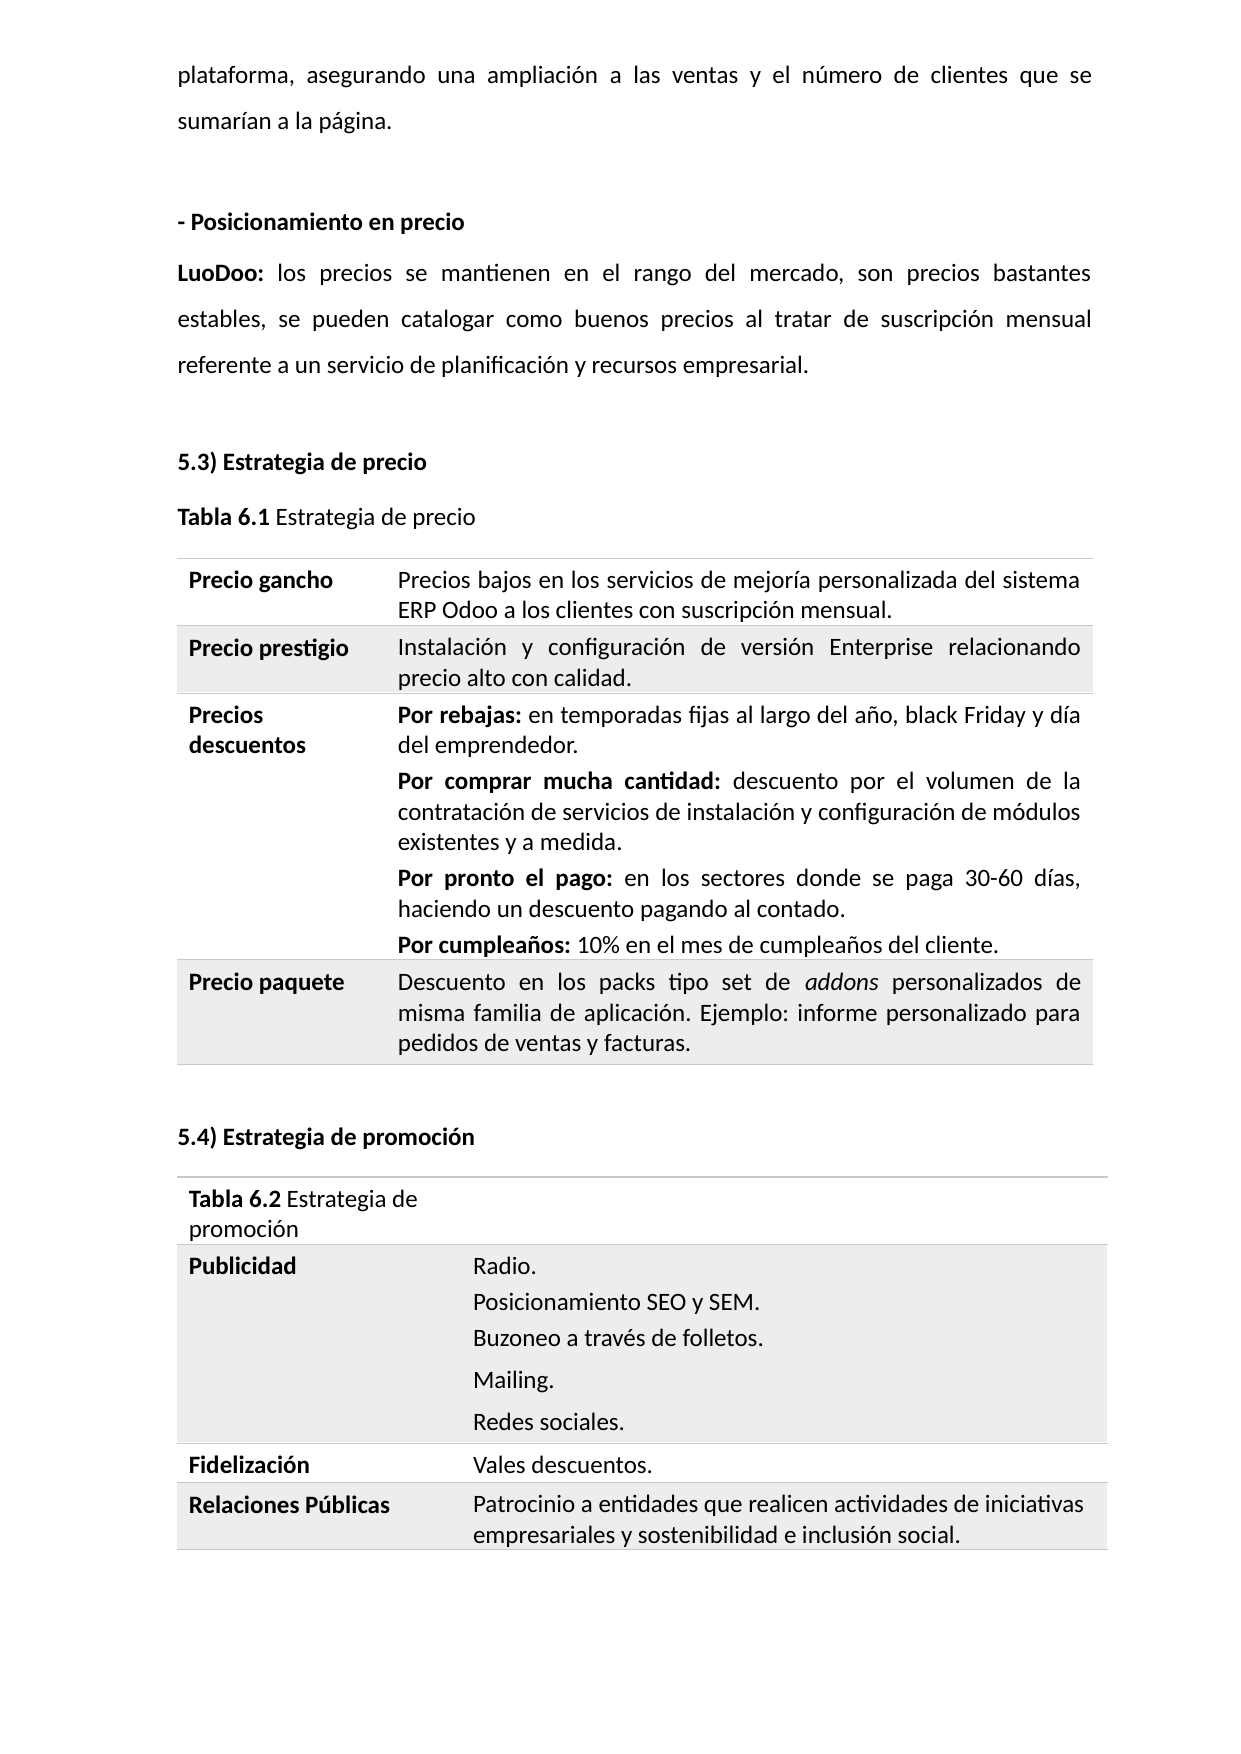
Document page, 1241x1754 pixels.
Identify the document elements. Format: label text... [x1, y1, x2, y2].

table_cell Precio prestigio [177, 626, 386, 692]
text 5.3) Estrategia de precio [177, 446, 1093, 476]
text LuoDoo: los precios se mantienen en el rango del mercado, son precios bastantes estables, se pueden catalogar como buenos precios al tratar de suscripción mensual referente a un servicio de planificación y recursos empresarial. [177, 257, 1093, 379]
table_header [462, 1178, 1107, 1244]
text - Posicionamiento en precio [177, 206, 1093, 237]
table_cell Relaciones Públicas [177, 1483, 462, 1549]
table_cell Vales descuentos. [462, 1444, 1107, 1482]
table_cell Por rebajas: en temporadas fijas al largo del año, black Friday y día del emprendedor. Por comprar mucha cantidad: descuento por el volumen de la contratación de servicios de instalación y configuración de módulos existentes y a medida. Por pronto el pago: en los sectores donde se paga 30-60 días, haciendo un descuento pagando al contado. Por cumpleaños: 10% en el mes de cumpleaños del cliente. [386, 694, 1093, 959]
text 5.4) Estrategia de promoción [177, 1121, 1093, 1151]
table_cell Patrocinio a entidades que realicen actividades de iniciativas empresariales y sostenibilidad e inclusión social. [462, 1483, 1107, 1549]
table_cell Descuento en los packs tipo set de addons personalizados de misma familia de aplicación. Ejemplo: informe personalizado para pedidos de ventas y facturas. [386, 960, 1093, 1064]
text plataforma, asegurando una ampliación a las ventas y el número de clientes que se sumarían a la página. [177, 59, 1093, 135]
table_header Precios bajos en los servicios de mejoría personalizada del sistema ERP Odoo a los clientes con suscripción mensual. [386, 559, 1093, 625]
table_cell Instalación y configuración de versión Enterprise relacionando precio alto con calidad. [386, 626, 1093, 692]
table_cell Precios descuentos [177, 694, 386, 959]
table_cell Precio paquete [177, 960, 386, 1064]
table_header Tabla 6.2 Estrategia de promoción [177, 1178, 462, 1244]
text Tabla 6.1 Estrategia de precio [177, 502, 1093, 532]
table_cell Publicidad [177, 1245, 462, 1442]
table_header Precio gancho [177, 559, 386, 625]
table_cell Fidelización [177, 1444, 462, 1482]
table_cell Radio. Posicionamiento SEO y SEM. Buzoneo a través de folletos. Mailing. Redes sociales. [462, 1245, 1107, 1442]
